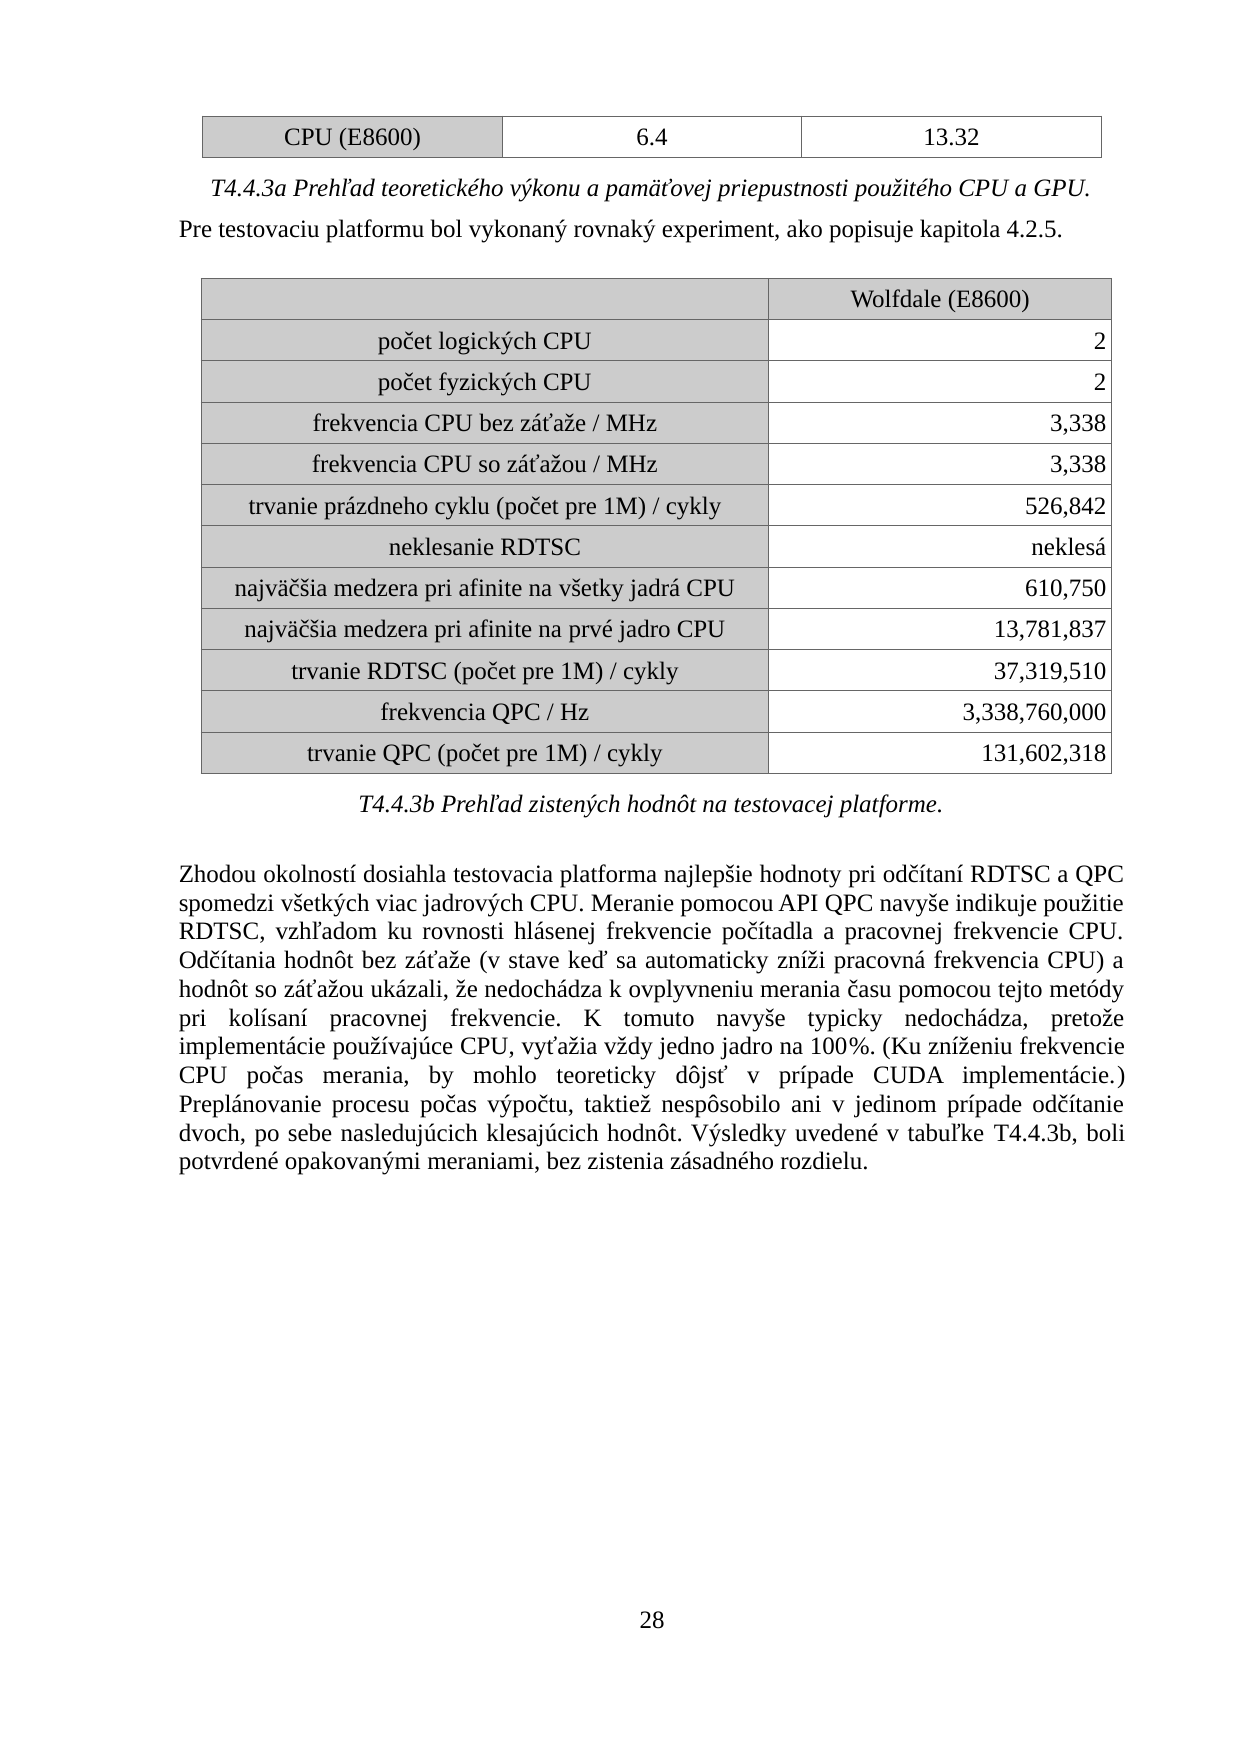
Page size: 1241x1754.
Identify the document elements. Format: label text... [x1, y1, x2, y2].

table_cell neklesanie RDTSC [202, 526, 768, 567]
table_cell 2 [769, 361, 1111, 402]
table_header [202, 279, 768, 319]
table_cell 3,338 [769, 444, 1111, 484]
table_cell 13.32 [802, 117, 1101, 157]
table_cell trvanie RDTSC (počet pre 1M) / cykly [202, 650, 768, 690]
text Pre testovaciu platformu bol vykonaný rovnaký experiment, ako popisuje kapitola 4.2.5. [178, 214, 1125, 243]
table_cell 3,338 [769, 403, 1111, 443]
table_cell frekvencia CPU so záťažou / MHz [202, 444, 768, 484]
table_cell 131,602,318 [769, 733, 1111, 773]
table_cell najväčšia medzera pri afinite na prvé jadro CPU [202, 609, 768, 649]
table_cell 37,319,510 [769, 650, 1111, 690]
table_cell trvanie QPC (počet pre 1M) / cykly [202, 733, 768, 773]
table_cell frekvencia CPU bez záťaže / MHz [202, 403, 768, 443]
text T4.4.3b Prehľad zistených hodnôt na testovacej platforme. [178, 789, 1125, 818]
table_cell 610,750 [769, 568, 1111, 608]
text T4.4.3a Prehľad teoretického výkonu a pamäťovej priepustnosti použitého CPU a GPU. [178, 173, 1125, 202]
table_cell 6.4 [503, 117, 801, 157]
table_cell počet fyzických CPU [202, 361, 768, 402]
table_cell 2 [769, 320, 1111, 360]
table_cell najväčšia medzera pri afinite na všetky jadrá CPU [202, 568, 768, 608]
table_cell frekvencia QPC / Hz [202, 691, 768, 732]
table_cell 3,338,760,000 [769, 691, 1111, 732]
table_cell trvanie prázdneho cyklu (počet pre 1M) / cykly [202, 485, 768, 525]
text Zhodou okolností dosiahla testovacia platforma najlepšie hodnoty pri odčítaní RDTSC a QPC spomedzi všetkých viac jadrových CPU. Meranie pomocou API QPC navyše indikuje použitie RDTSC, vzhľadom ku rovnosti hlásenej frekvencie počítadla a pracovnej frekvencie CPU. Odčítania hodnôt bez záťaže (v stave keď sa automaticky zníži pracovná frekvencia CPU) a hodnôt so záťažou ukázali, že nedochádza k ovplyvneniu merania času pomocou tejto metódy pri kolísaní pracovnej frekvencie. K tomuto navyše typicky nedochádza, pretože implementácie používajúce CPU, vyťažia vždy jedno jadro na 100%. (Ku zníženiu frekvencie CPU počas merania, by mohlo teoreticky dôjsť v prípade CUDA implementácie.) Preplánovanie procesu počas výpočtu, taktiež nespôsobilo ani v jedinom prípade odčítanie dvoch, po sebe nasledujúcich klesajúcich hodnôt. Výsledky uvedené v tabuľke T4.4.3b, boli potvrdené opakovanými meraniami, bez zistenia zásadného rozdielu. [178, 859, 1125, 1175]
table_header Wolfdale (E8600) [769, 279, 1111, 319]
table_cell neklesá [769, 526, 1111, 567]
table_cell CPU (E8600) [203, 117, 502, 157]
table_cell 13,781,837 [769, 609, 1111, 649]
table_cell počet logických CPU [202, 320, 768, 360]
table_cell 526,842 [769, 485, 1111, 525]
